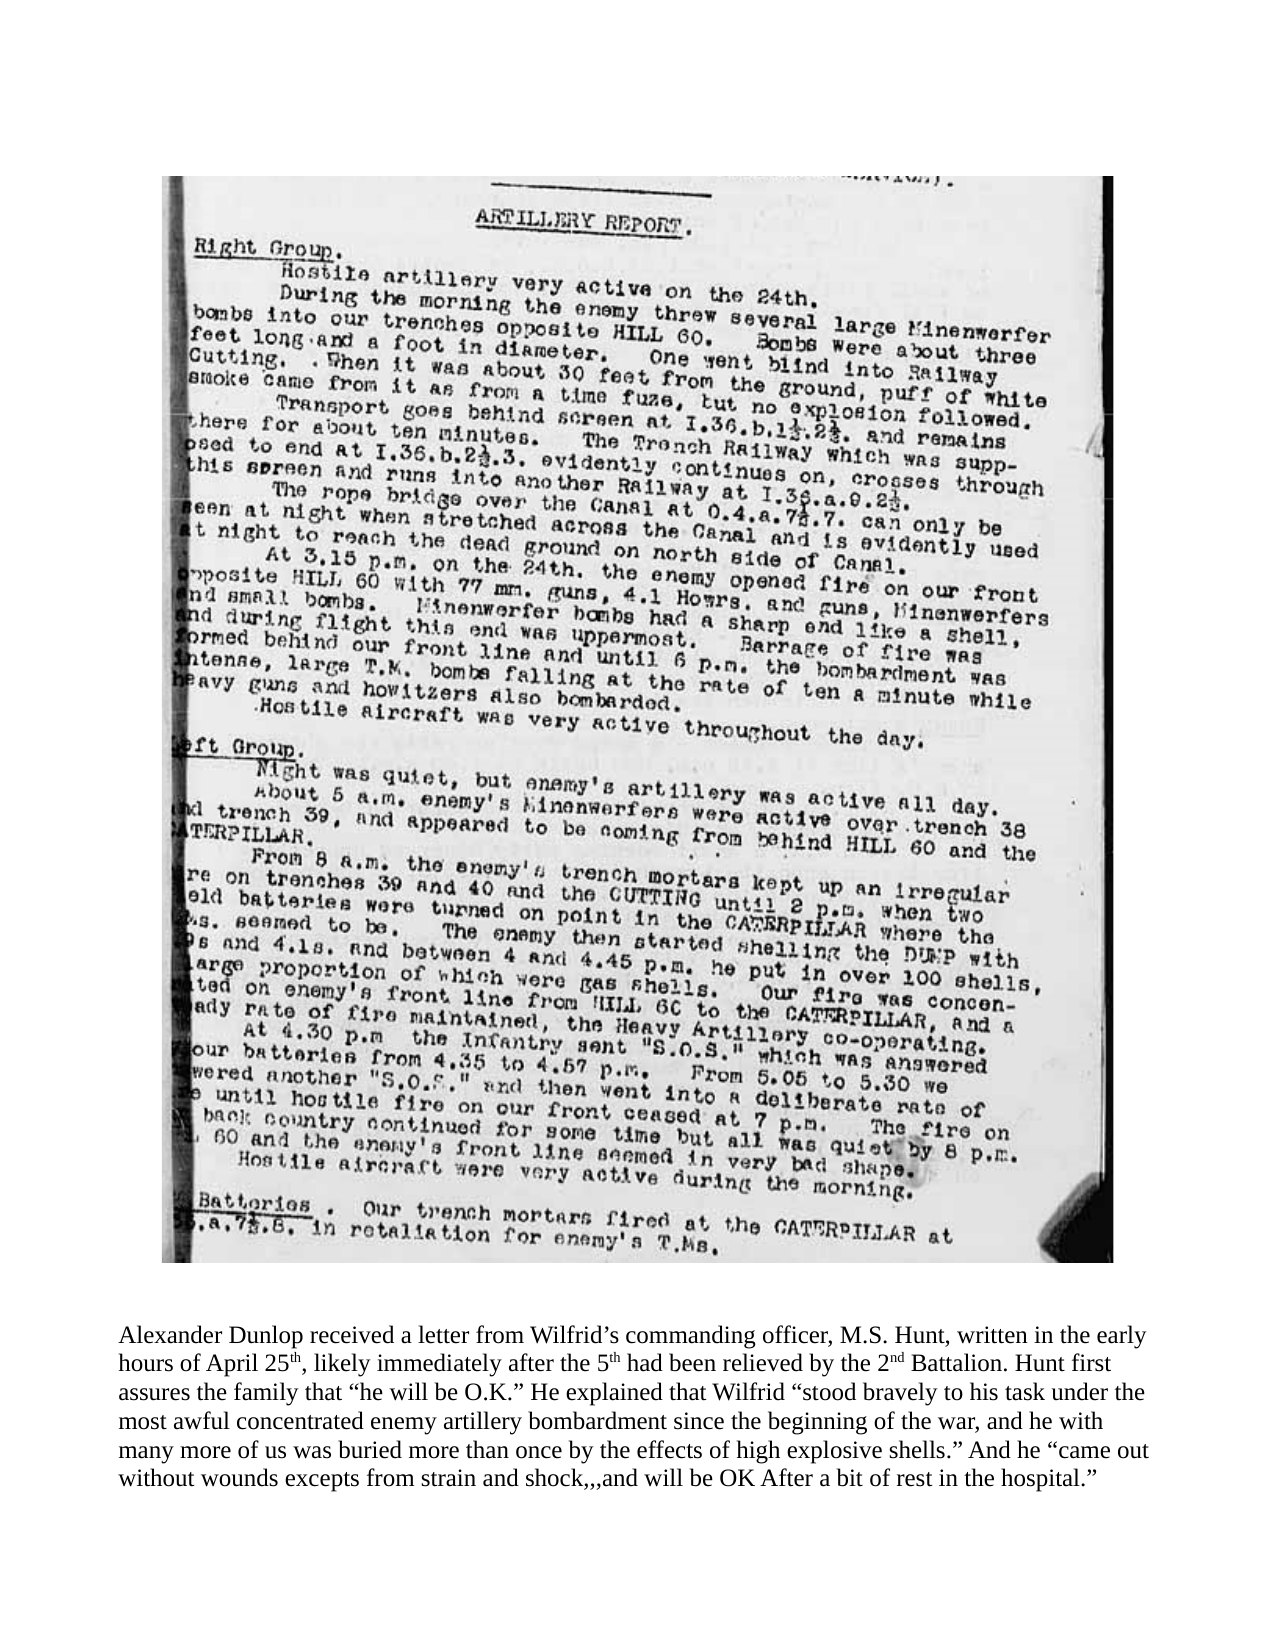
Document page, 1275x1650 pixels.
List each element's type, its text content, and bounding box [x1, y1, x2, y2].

text Alexander Dunlop received a letter from Wilfrid’s commanding officer, M.S. Hunt, written in the early hours of April 25th, likely immediately after the 5th had been relieved by the 2nd Battalion. Hunt first assures the family that “he will be O.K.” He explained that Wilfrid “stood bravely to his task under the most awful concentrated enemy artillery bombardment since the beginning of the war, and he with many more of us was buried more than once by the effects of high explosive shells.” And he “came out without wounds excepts from strain and shock,,,and will be OK After a bit of rest in the hospital.” [118, 1320, 1157, 1492]
picture [161, 176, 1114, 1263]
